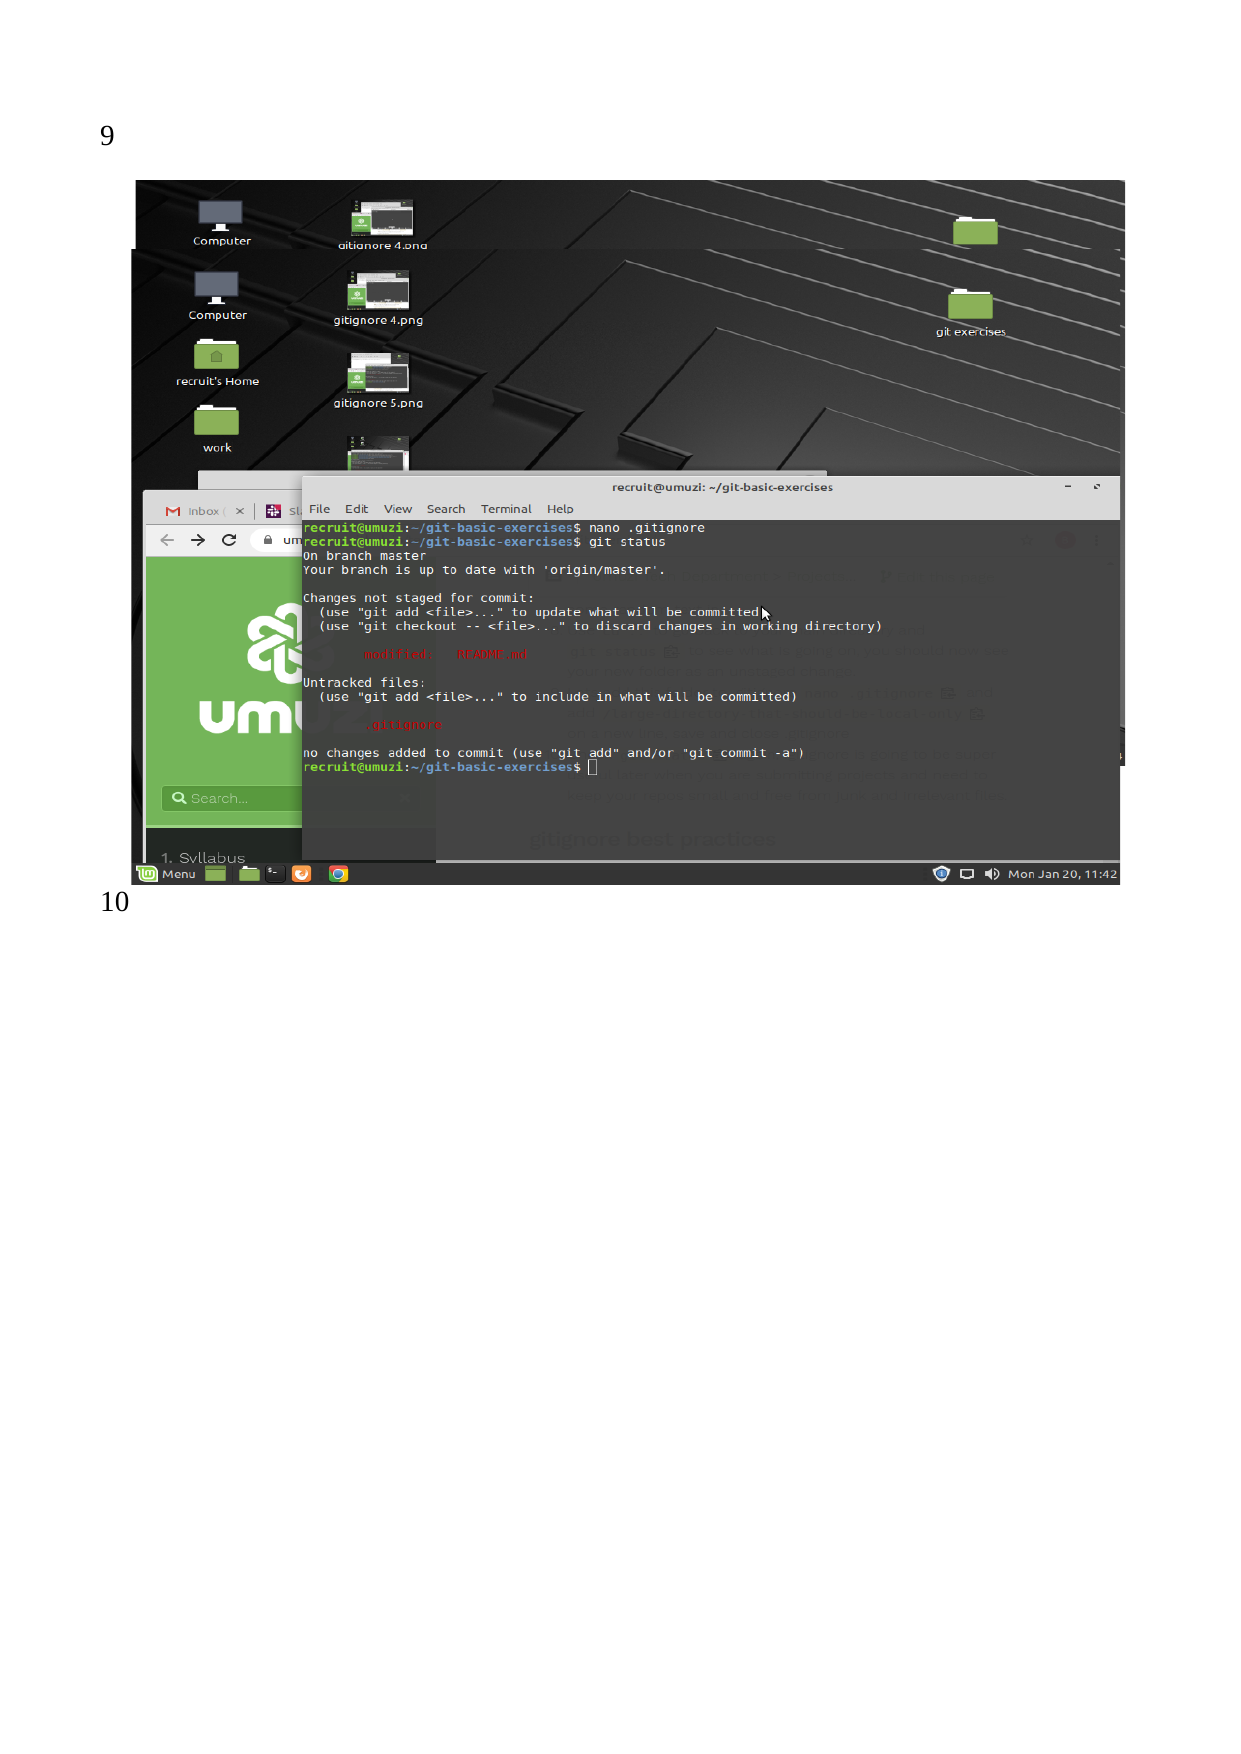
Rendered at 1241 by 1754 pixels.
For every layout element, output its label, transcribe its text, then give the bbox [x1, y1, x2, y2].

text 10 [100, 180, 1123, 918]
text 9 [100, 118, 1123, 152]
picture [131, 180, 1126, 885]
